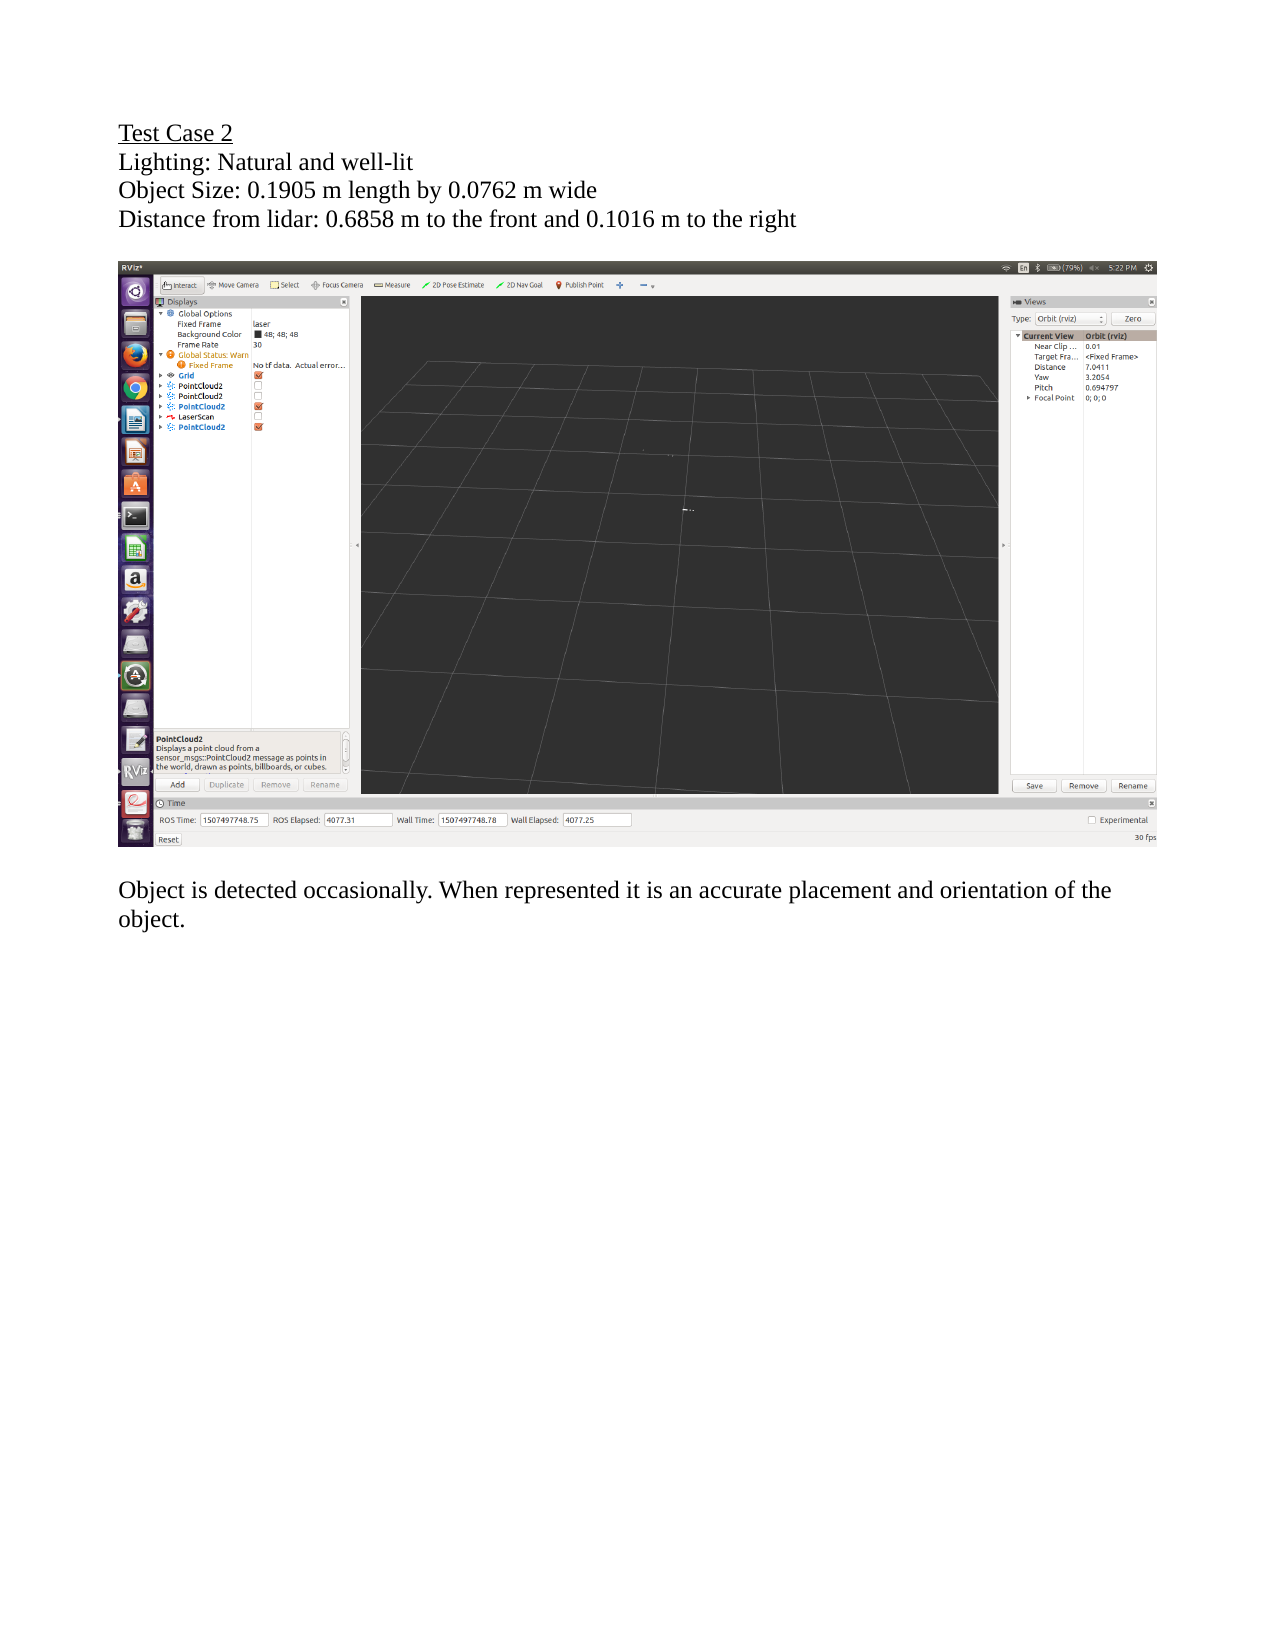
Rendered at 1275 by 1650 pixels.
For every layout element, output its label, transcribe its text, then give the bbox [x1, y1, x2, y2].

text Object is detected occasionally. When represented it is an accurate placement and orientation of the object. [118, 875, 1157, 932]
text Object Size: 0.1905 m length by 0.0762 m wide [118, 176, 1157, 204]
text Lighting: Natural and well-lit [118, 147, 1157, 176]
text Test Case 2 [118, 118, 1157, 147]
text Distance from lidar: 0.6858 m to the front and 0.1016 m to the right [118, 204, 1157, 233]
picture [118, 261, 1157, 847]
